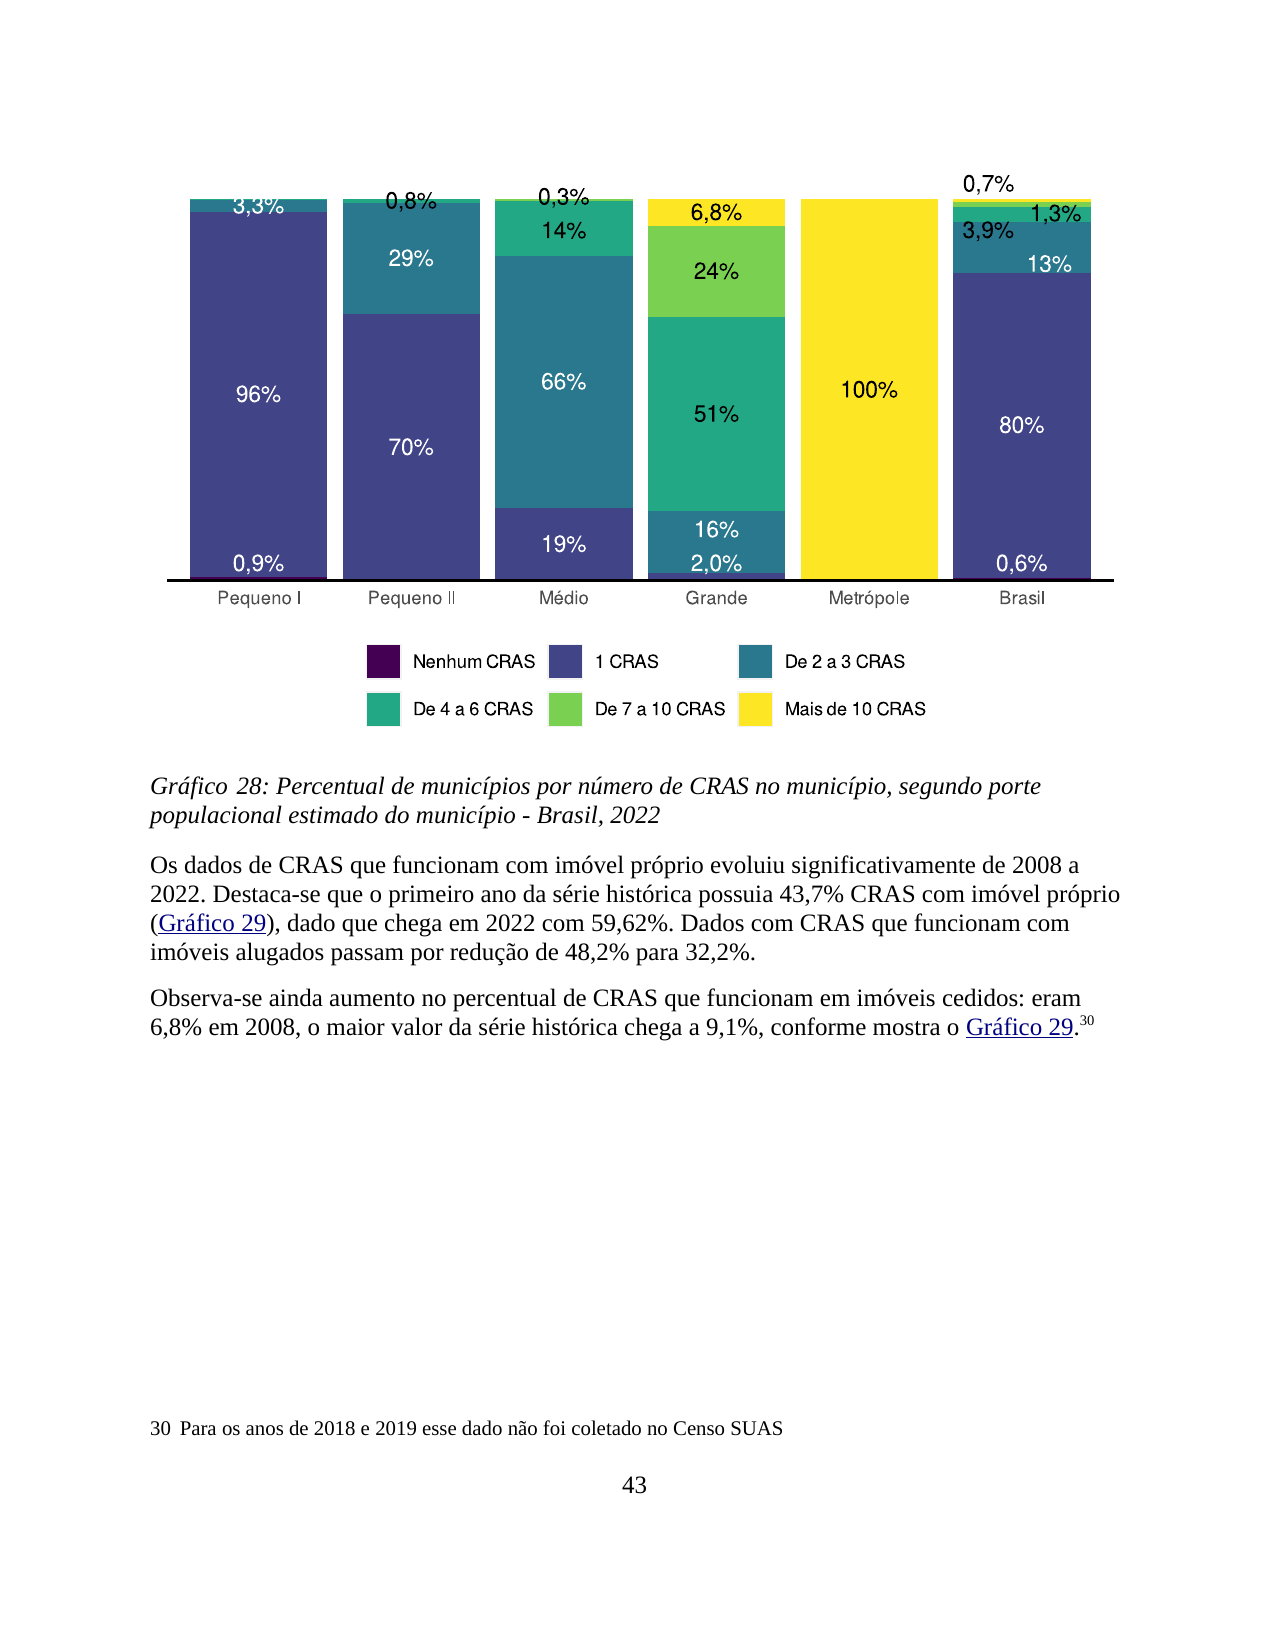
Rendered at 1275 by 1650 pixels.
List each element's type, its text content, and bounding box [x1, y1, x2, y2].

text Observa-se ainda aumento no percentual de CRAS que funcionam em imóveis cedidos: eram 6,8% em 2008, o maior valor da série histórica chega a 9,1%, conforme mostra o Gráfico 29. [150, 983, 1125, 1041]
text Os dados de CRAS que funcionam com imóvel próprio evoluiu significativamente de 2008 a 2022. Destaca-se que o primeiro ano da série histórica possuia 43,7% CRAS com imóvel próprio (Gráfico 29), dado que chega em 2022 com 59,62%. Dados com CRAS que funcionam com imóveis alugados passam por redução de 48,2% para 32,2%. [150, 850, 1125, 965]
text Para os anos de 2018 e 2019 esse dado não foi coletado no Censo SUAS [150, 1416, 1125, 1440]
table_header Gráfico 28: Percentual de municípios por número de CRAS no município, segundo porte populacional estimado do município - Brasil, 2022 [150, 751, 1125, 841]
